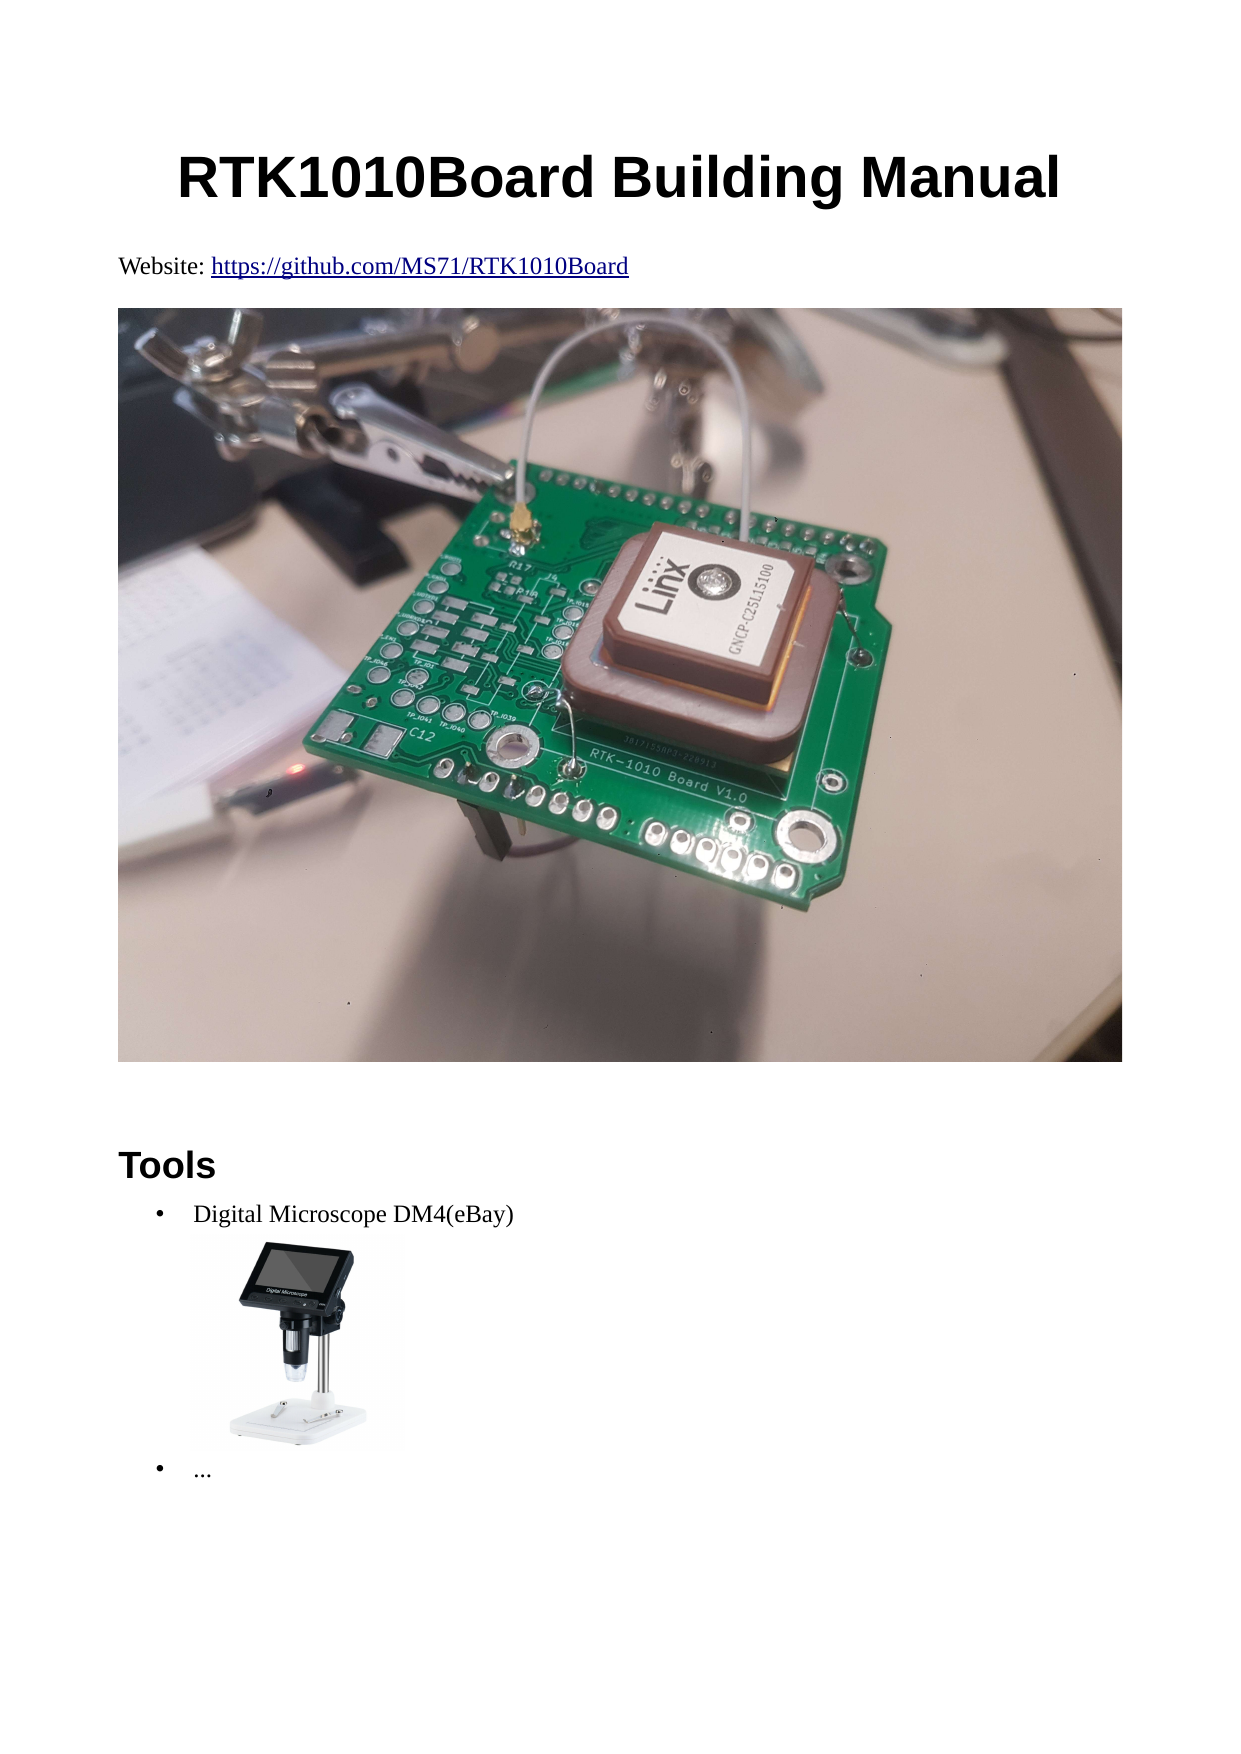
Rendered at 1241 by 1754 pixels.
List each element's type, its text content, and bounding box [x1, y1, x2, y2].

list ... [156, 1247, 1122, 1483]
picture [118, 308, 1123, 1062]
title RTK1010Board Building Manual [118, 143, 1122, 210]
list Digital Microscope DM4(eBay) [156, 1199, 1122, 1228]
picture [190, 1234, 406, 1451]
text Website: https://github.com/MS71/RTK1010Board [118, 251, 1122, 280]
subtitle Tools [118, 1143, 1122, 1187]
